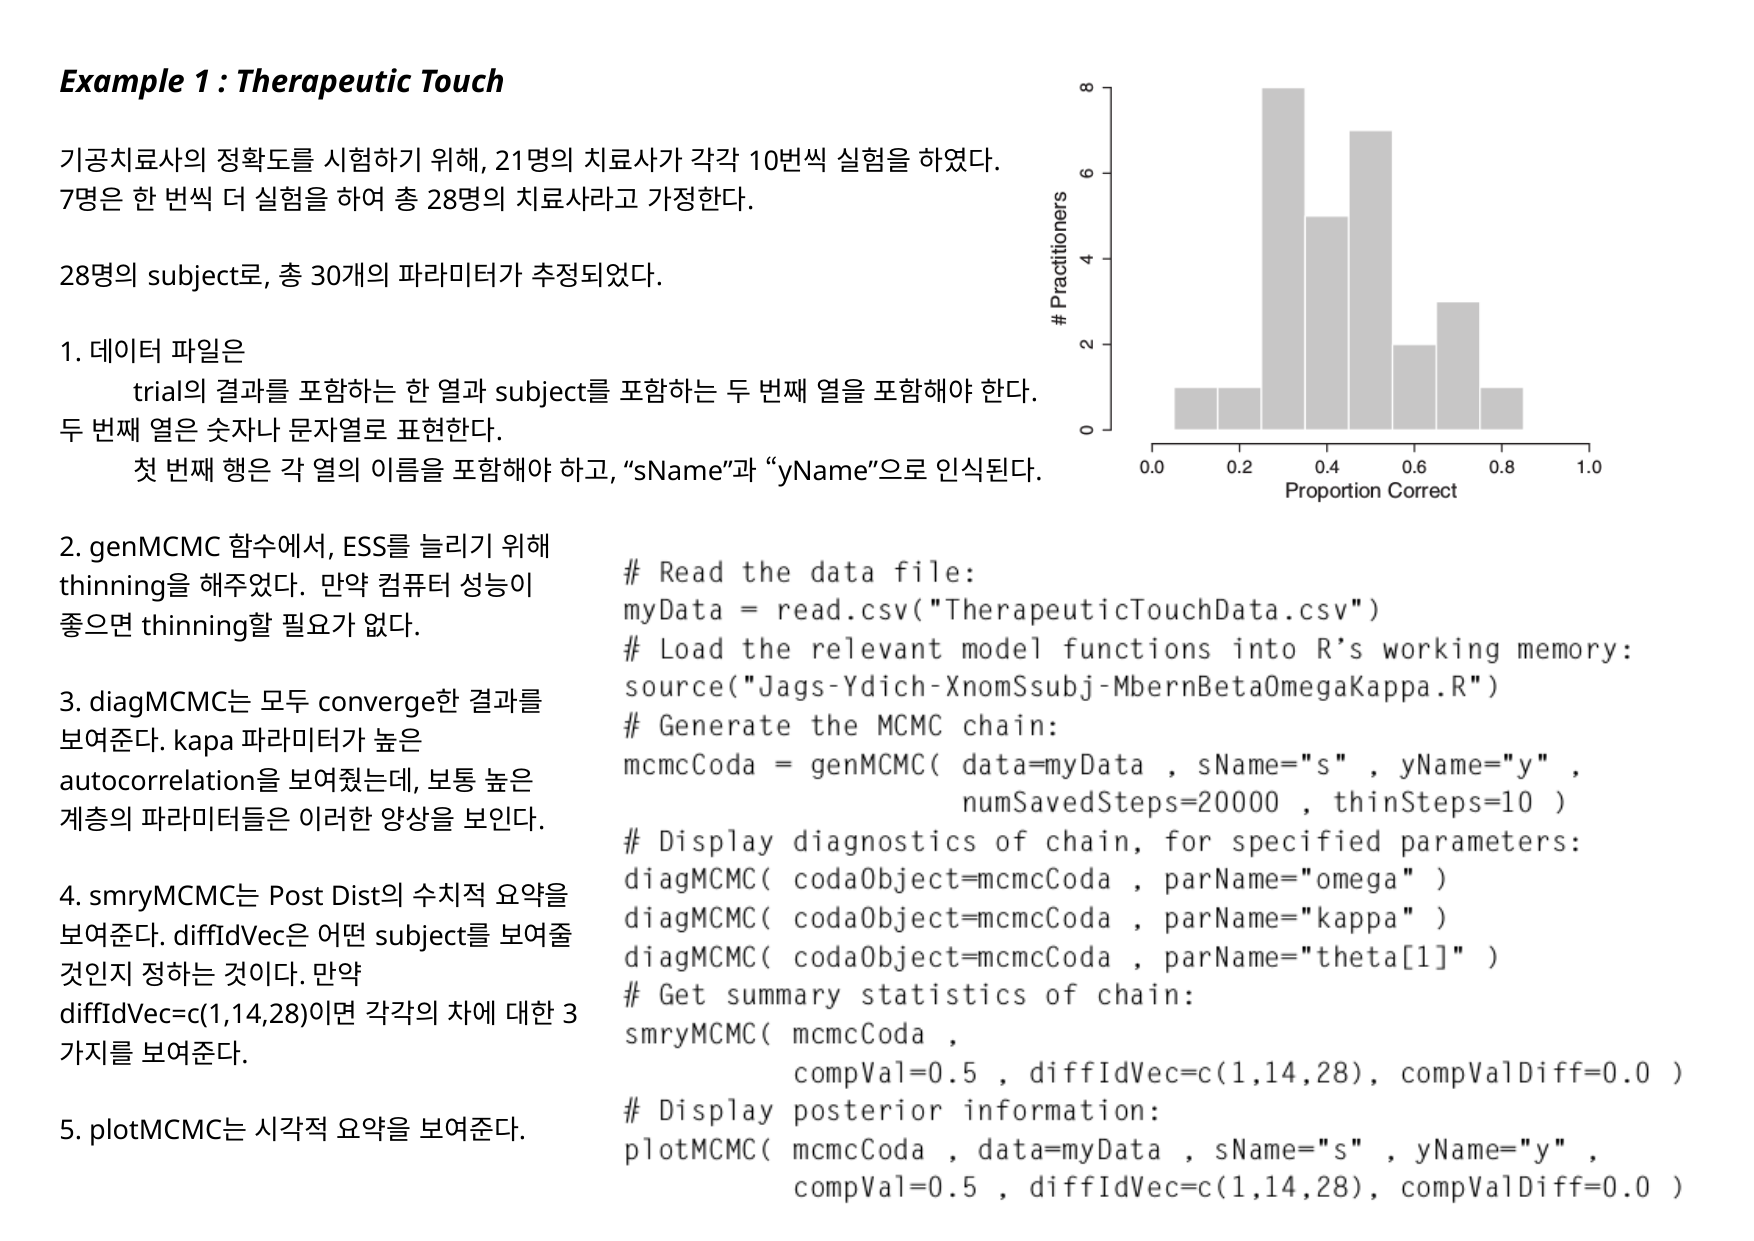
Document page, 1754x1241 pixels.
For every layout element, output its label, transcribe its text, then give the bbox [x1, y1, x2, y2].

text 3. diagMCMC는 모두 converge한 결과를 보여준다. kapa 파라미터가 높은 autocorrelation을 보여줬는데, 보통 높은 계층의 파라미터들은 이러한 양상을 보인다. [59, 680, 608, 837]
text Example 1 : Therapeutic Touch [59, 59, 1046, 102]
picture [1046, 59, 1631, 510]
text [1631, 448, 1695, 488]
text 첫 번째 행은 각 열의 이름을 포함해야 하고, “sName”과 “yName”으로 인식된다. [59, 448, 1046, 488]
text [1631, 138, 1695, 178]
text [1631, 370, 1695, 448]
text [1631, 330, 1695, 370]
text 5. plotMCMC는 시각적 요약을 보여준다. [59, 1108, 608, 1147]
text 7명은 한 번씩 더 실험을 하여 총 28명의 치료사라고 가정한다. [59, 178, 1046, 217]
text [1631, 178, 1695, 217]
text trial의 결과를 포함하는 한 열과 subject를 포함하는 두 번째 열을 포함해야 한다. 두 번째 열은 숫자나 문자열로 표현한다. [59, 370, 1046, 448]
text 기공치료사의 정확도를 시험하기 위해, 21명의 치료사가 각각 10번씩 실험을 하였다. [59, 138, 1046, 178]
text 1. 데이터 파일은 [59, 330, 1046, 370]
text [1631, 59, 1695, 102]
text 2. genMCMC 함수에서, ESS를 늘리기 위해 thinning을 해주었다. 만약 컴퓨터 성능이 좋으면 thinning할 필요가 없다. [59, 525, 1695, 643]
picture [608, 543, 1705, 1222]
text [1631, 254, 1695, 293]
text 4. smryMCMC는 Post Dist의 수치적 요약을 보여준다. diffIdVec은 어떤 subject를 보여줄 것인지 정하는 것이다. 만약 diffIdVec=c(1,14,28)이면 각각의 차에 대한 3가지를 보여준다. [59, 874, 608, 1071]
text 28명의 subject로, 총 30개의 파라미터가 추정되었다. [59, 254, 1046, 293]
